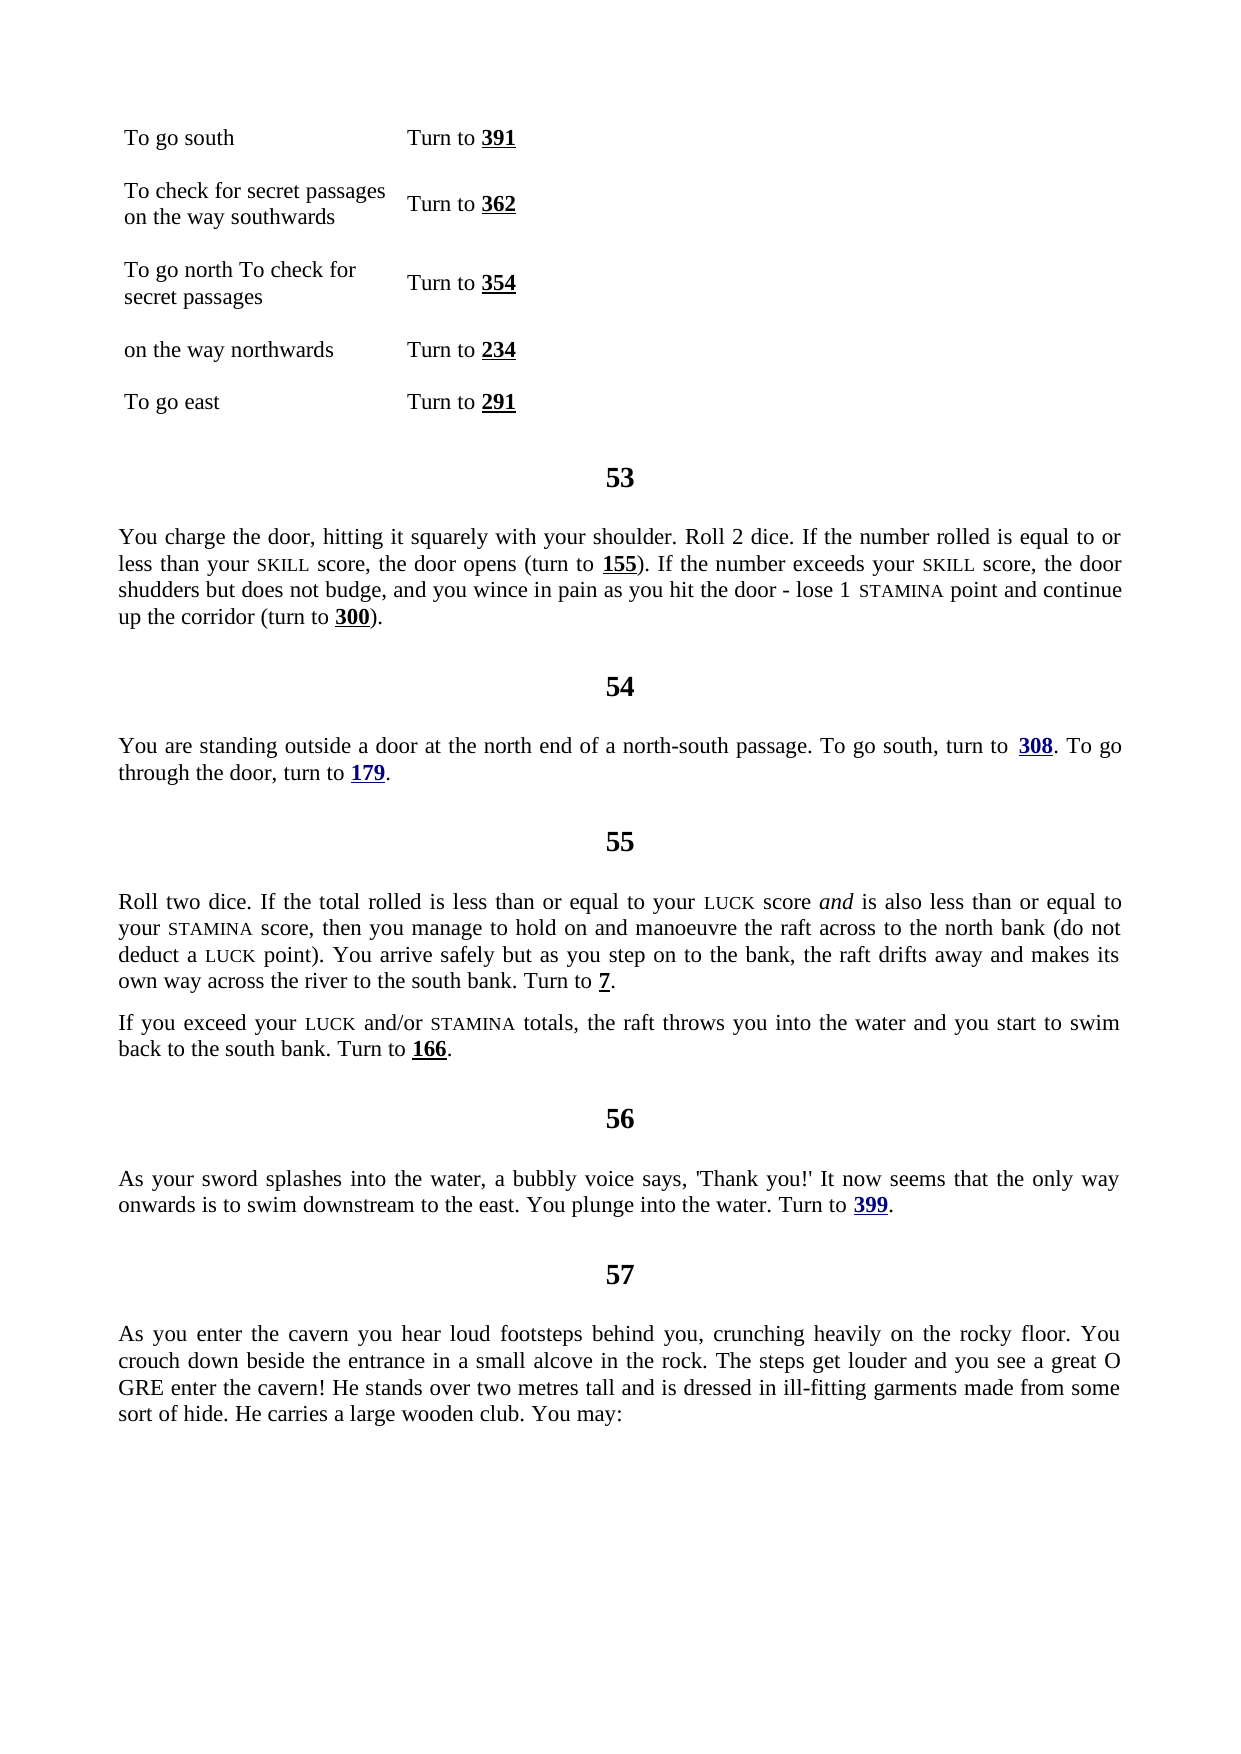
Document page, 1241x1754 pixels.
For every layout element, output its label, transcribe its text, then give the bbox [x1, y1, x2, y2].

subtitle 57 [118, 1257, 1122, 1291]
table_cell on the way northwards [118, 330, 401, 382]
text You are standing outside a door at the north end of a north-south passage. To go south, turn to 308. To go through the door, turn to 179. [118, 732, 1122, 785]
table_cell To go east [118, 383, 401, 435]
subtitle 54 [118, 669, 1122, 702]
table_header Turn to 391 [401, 118, 569, 171]
table_cell Turn to 354 [401, 250, 569, 330]
text As your sword splashes into the water, a bubbly voice says, 'Thank you!' It now seems that the only way onwards is to swim downstream to the east. You plunge into the water. Turn to 399. [118, 1164, 1122, 1218]
text As you enter the cavern you hear loud footsteps behind you, crunching heavily on the rocky floor. You crouch down beside the entrance in a small alcove in the rock. The steps get louder and you see a great O GRE enter the cavern! He stands over two metres tall and is dressed in ill-fitting garments made from some sort of hide. He carries a large wooden club. You may: [118, 1320, 1122, 1426]
table_cell To go north To check for secret passages [118, 250, 401, 330]
table_cell Turn to 234 [401, 330, 569, 382]
subtitle 55 [118, 825, 1122, 858]
text Roll two dice. If the total rolled is less than or equal to your luck score and is also less than or equal to your stamina score, then you manage to hold on and manoeuvre the raft across to the north bank (do not deduct a luck point). You arrive safely but as you step on to the bank, the raft drifts away and makes its own way across the river to the south bank. Turn to 7. [118, 888, 1122, 994]
table_cell To check for secret passages on the way southwards [118, 171, 401, 250]
table_cell Turn to 362 [401, 171, 569, 250]
subtitle 56 [118, 1101, 1122, 1135]
text You charge the door, hitting it squarely with your shoulder. Roll 2 dice. If the number rolled is equal to or less than your skill score, the door opens (turn to 155). If the number exceeds your skill score, the door shudders but does not budge, and you wince in pain as you hit the door - lose 1 stamina point and continue up the corridor (turn to 300). [118, 523, 1122, 629]
table_header To go south [118, 118, 401, 171]
text If you exceed your luck and/or stamina totals, the raft throws you into the water and you start to swim back to the south bank. Turn to 166. [118, 1009, 1122, 1062]
table_cell Turn to 291 [401, 383, 569, 435]
subtitle 53 [118, 460, 1122, 494]
